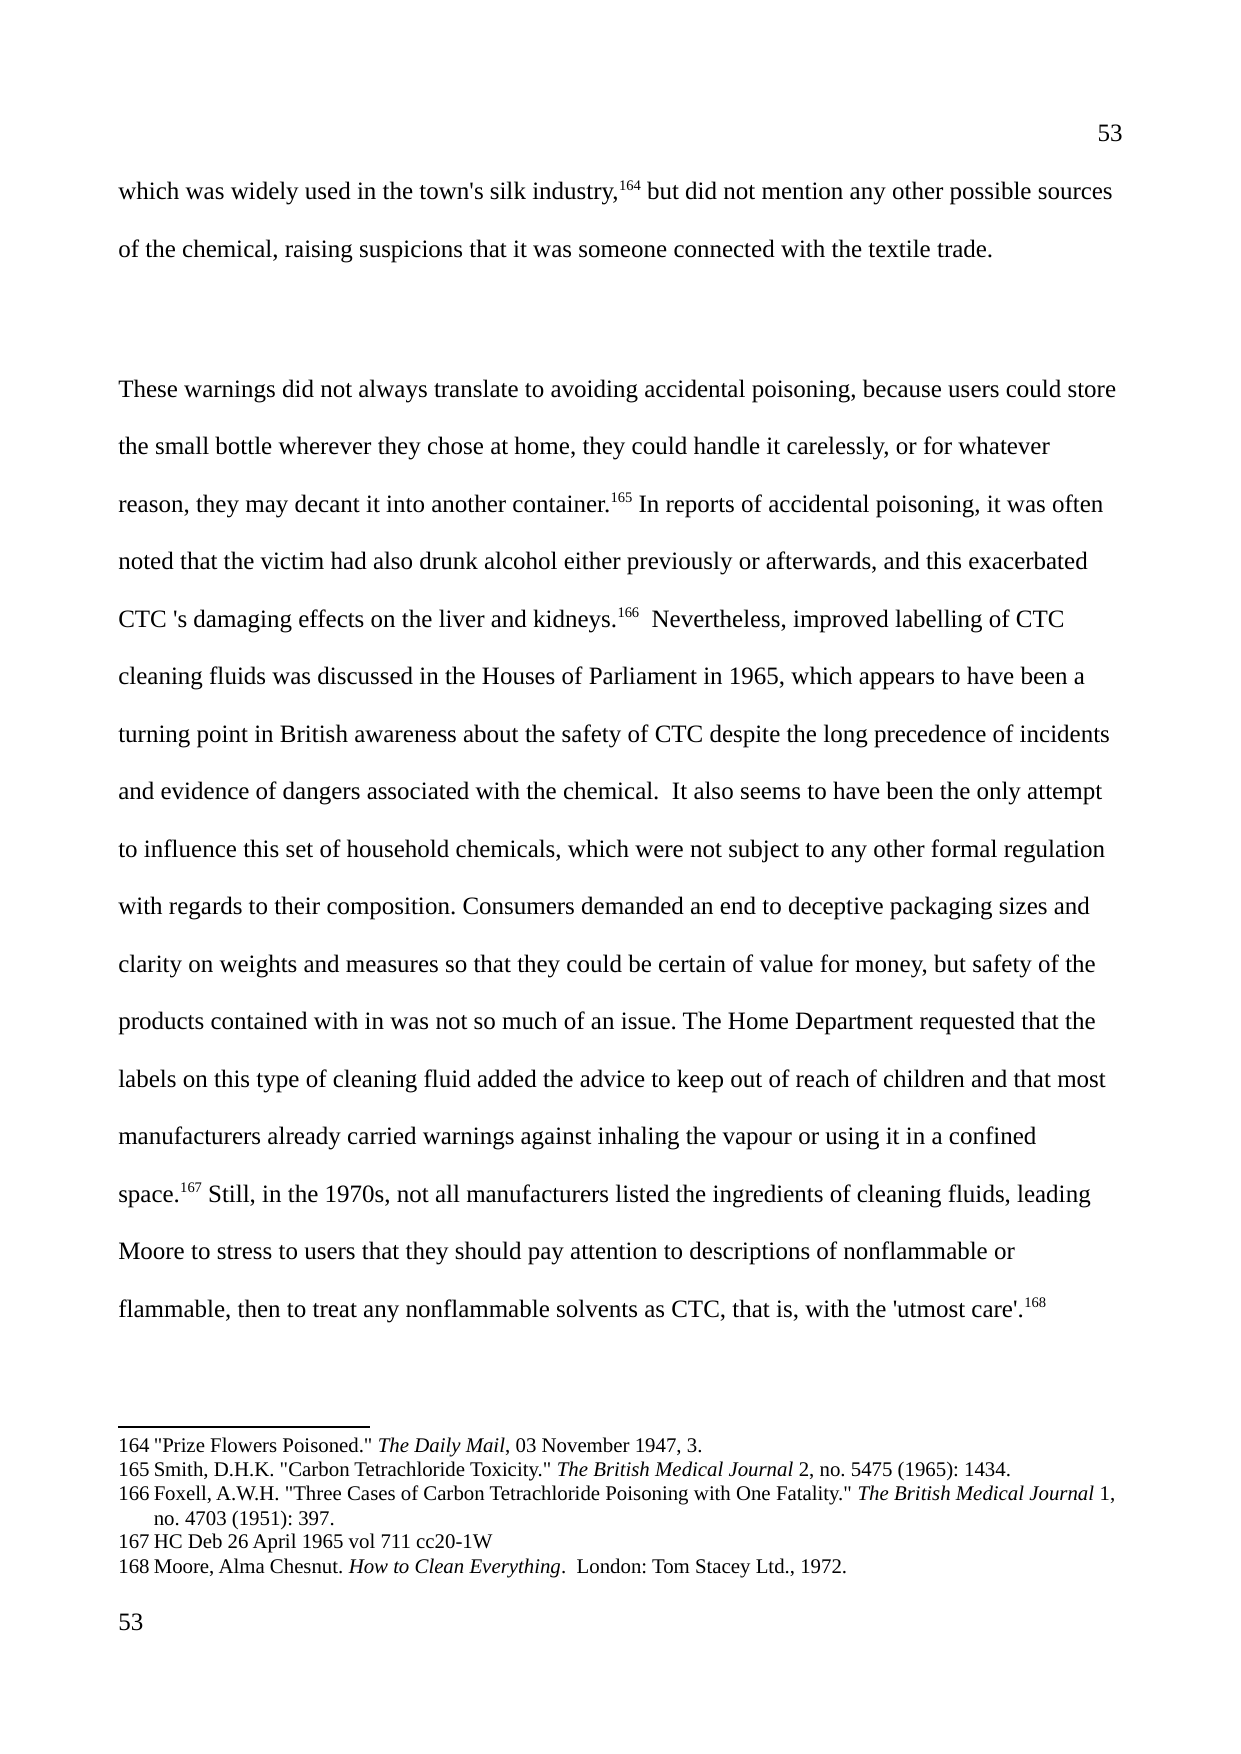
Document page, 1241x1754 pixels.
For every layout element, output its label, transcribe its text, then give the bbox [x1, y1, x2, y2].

text "Prize Flowers Poisoned." The Daily Mail, 03 November 1947, 3. [118, 1433, 1122, 1457]
text HC Deb 26 April 1965 vol 711 cc20-1W [118, 1529, 1122, 1553]
text Smith, D.H.K. "Carbon Tetrachloride Toxicity." The British Medical Journal 2, no. 5475 (1965): 1434. [118, 1457, 1122, 1481]
text which was widely used in the town's silk industry, but did not mention any other possible sources of the chemical, raising suspicions that it was someone connected with the textile trade. [118, 176, 1122, 263]
text Moore, Alma Chesnut. How to Clean Everything. London: Tom Stacey Ltd., 1972. [118, 1553, 1122, 1578]
text Foxell, A.W.H. "Three Cases of Carbon Tetrachloride Poisoning with One Fatality." The British Medical Journal 1, no. 4703 (1951): 397. [118, 1481, 1122, 1529]
text These warnings did not always translate to avoiding accidental poisoning, because users could store the small bottle wherever they chose at home, they could handle it carelessly, or for whatever reason, they may decant it into another container. In reports of accidental poisoning, it was often noted that the victim had also drunk alcohol either previously or afterwards, and this exacerbated CTC 's damaging effects on the liver and kidneys. Nevertheless, improved labelling of CTC cleaning fluids was discussed in the Houses of Parliament in 1965, which appears to have been a turning point in British awareness about the safety of CTC despite the long precedence of incidents and evidence of dangers associated with the chemical. It also seems to have been the only attempt to influence this set of household chemicals, which were not subject to any other formal regulation with regards to their composition. Consumers demanded an end to deceptive packaging sizes and clarity on weights and measures so that they could be certain of value for money, but safety of the products contained with in was not so much of an issue. The Home Department requested that the labels on this type of cleaning fluid added the advice to keep out of reach of children and that most manufacturers already carried warnings against inhaling the vapour or using it in a confined space. Still, in the 1970s, not all manufacturers listed the ingredients of cleaning fluids, leading Moore to stress to users that they should pay attention to descriptions of nonflammable or flammable, then to treat any nonflammable solvents as CTC, that is, with the 'utmost care'. [118, 374, 1122, 1323]
